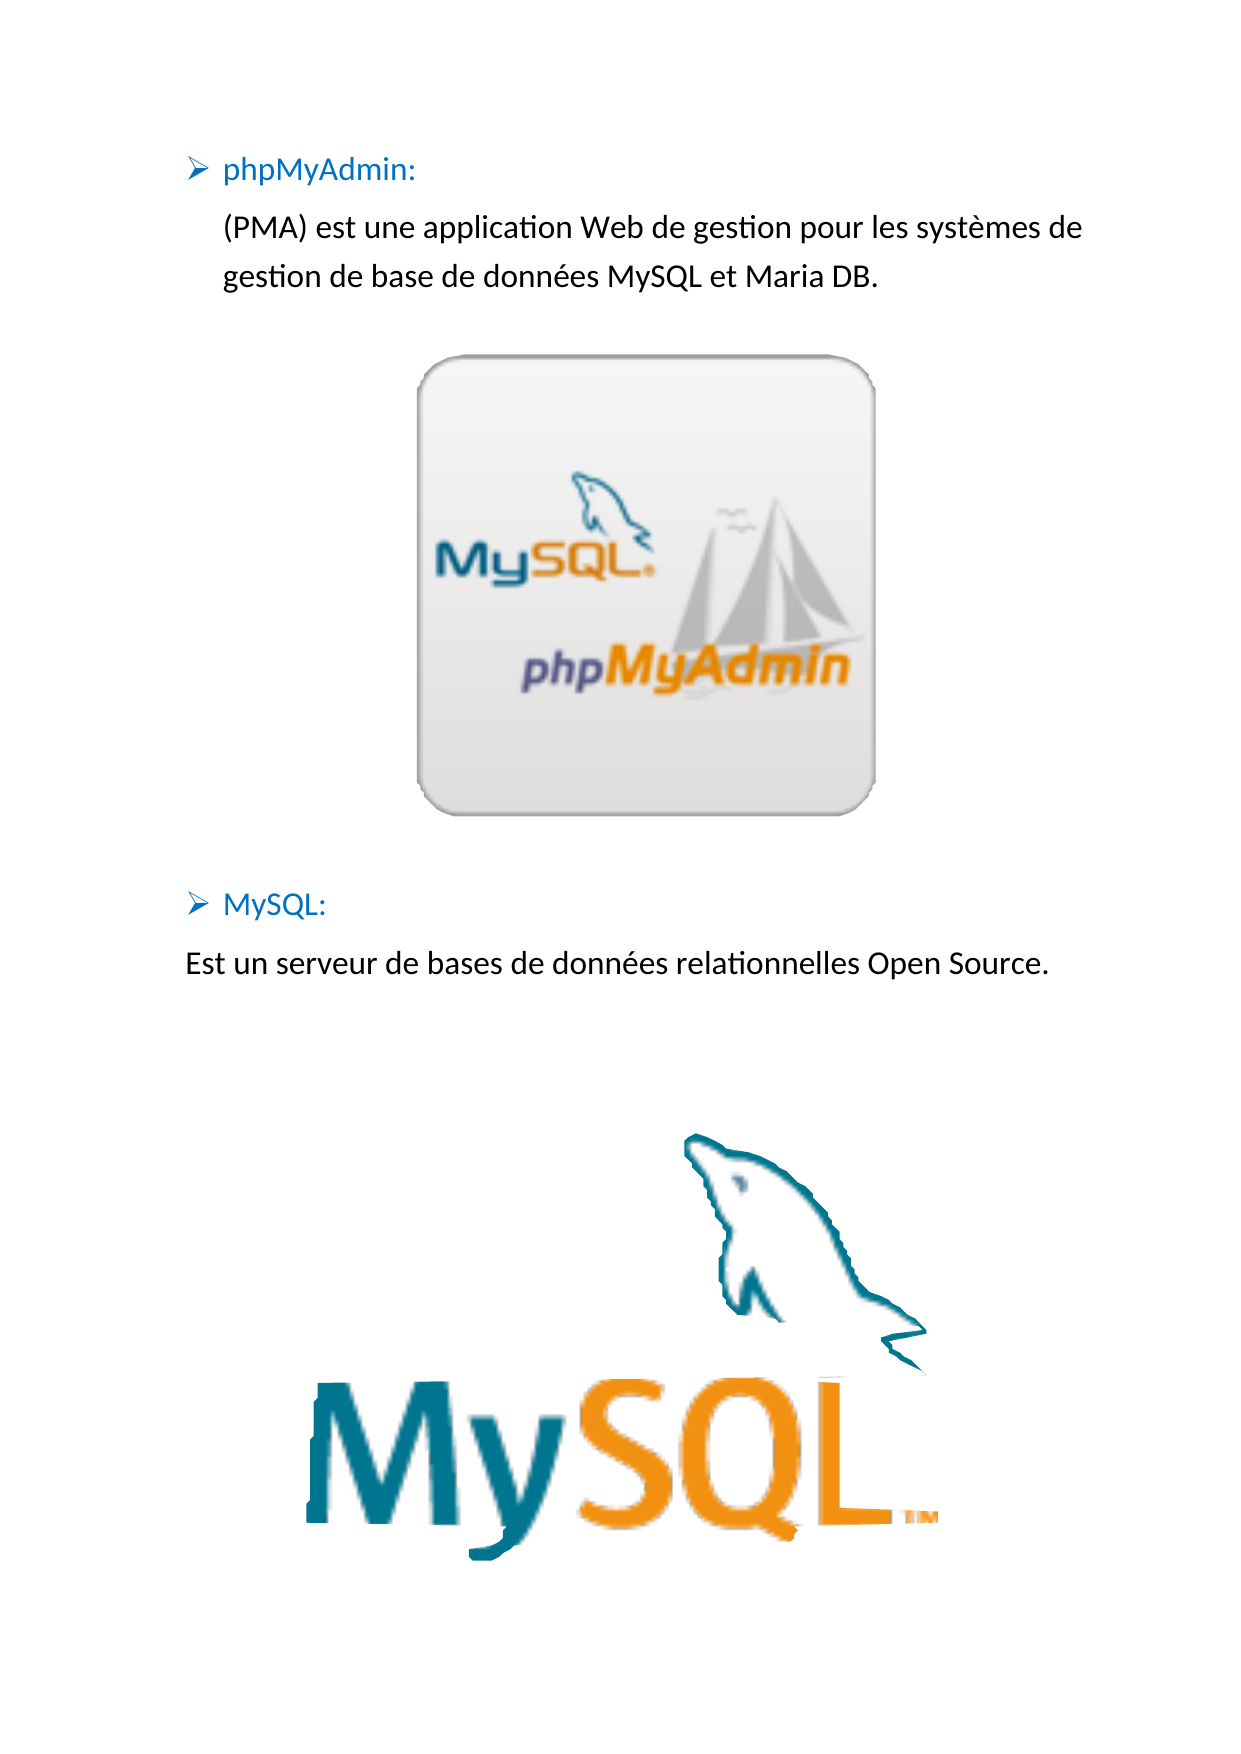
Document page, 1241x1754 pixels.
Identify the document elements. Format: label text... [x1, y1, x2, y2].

list (PMA) est une application Web de gestion pour les systèmes de gestion de base de données MySQL et Maria DB. [223, 207, 1093, 296]
text Est un serveur de bases de données relationnelles Open Source. [185, 942, 1093, 983]
list phpMyAdmin: [185, 148, 1093, 188]
list MySQL: [185, 883, 1093, 924]
